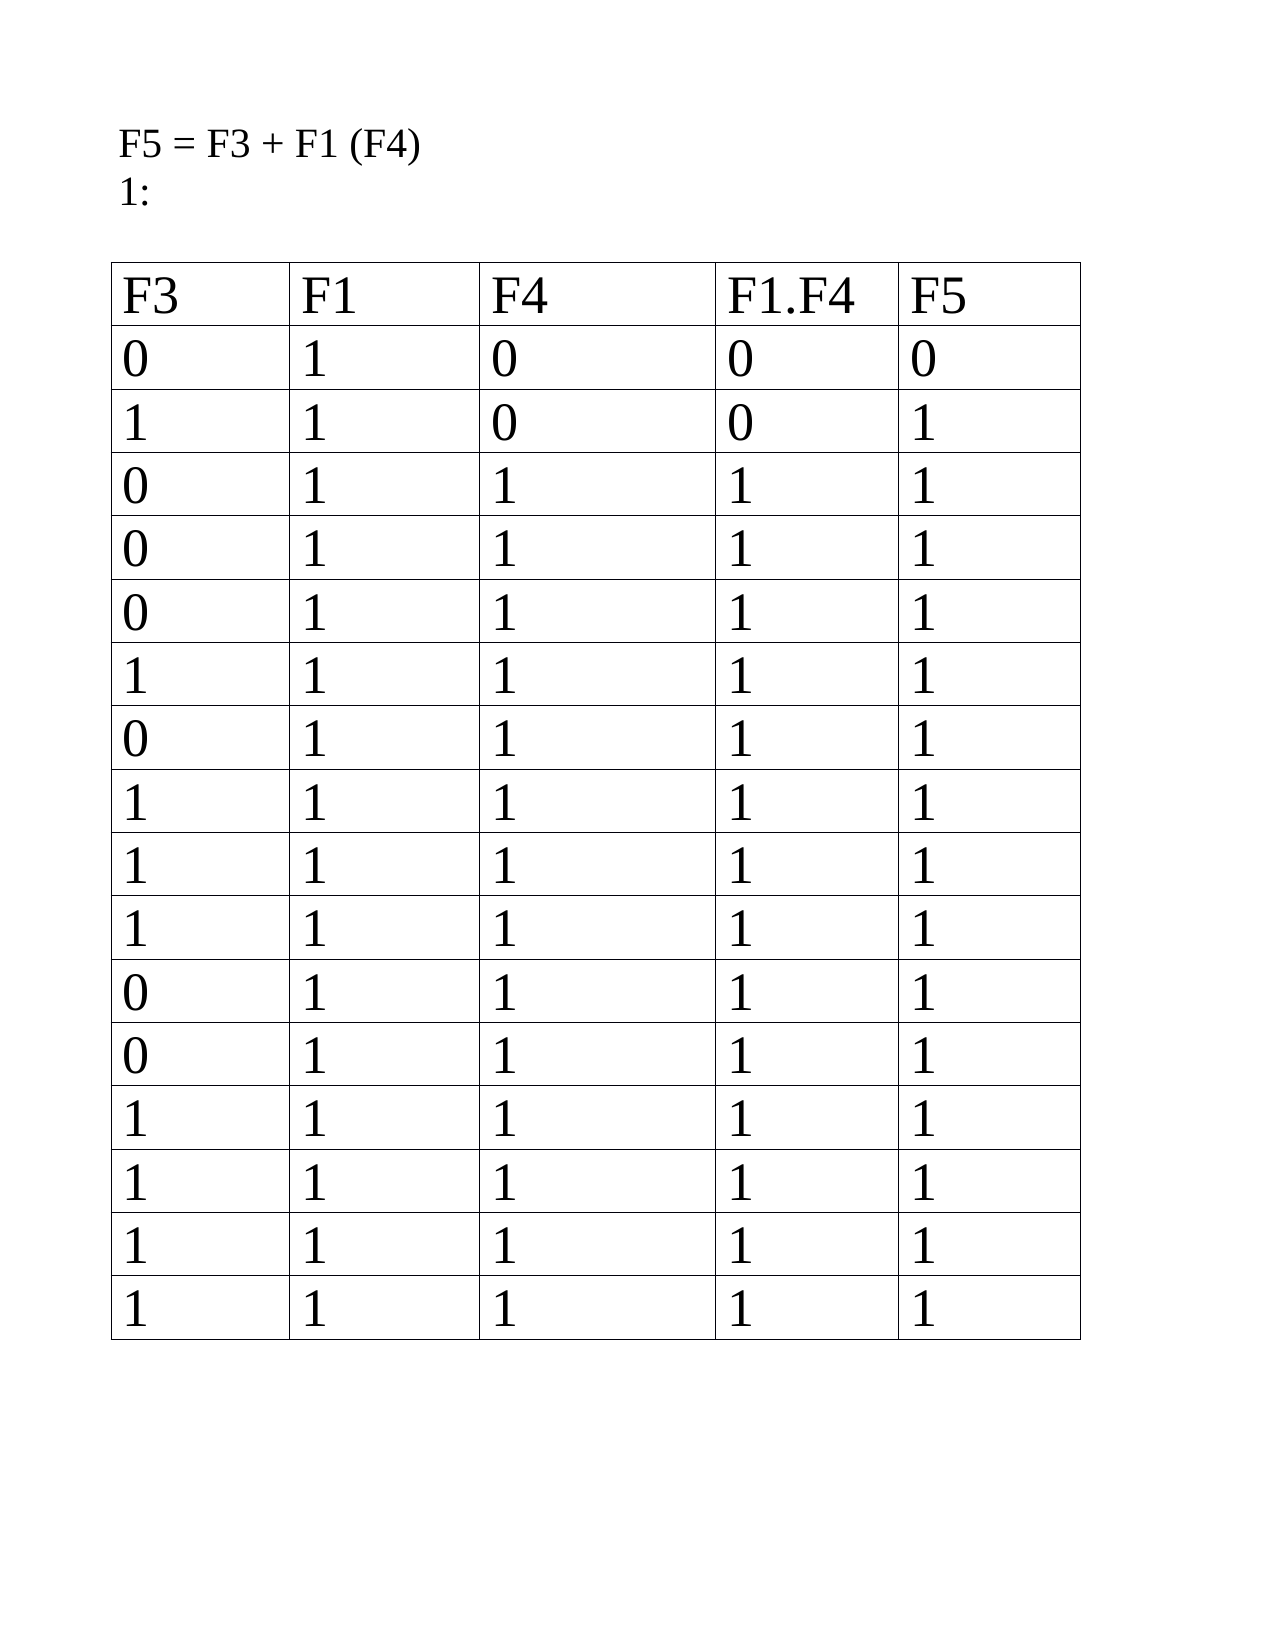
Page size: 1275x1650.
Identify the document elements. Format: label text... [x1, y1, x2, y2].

table_header F4 [480, 263, 715, 325]
table_cell 1 [480, 1023, 715, 1085]
text 1: [118, 166, 1157, 214]
table_cell 1 [480, 1086, 715, 1148]
table_cell 1 [716, 896, 898, 958]
table_cell 1 [899, 1023, 1080, 1085]
table_cell 0 [112, 706, 289, 768]
table_header F3 [112, 263, 289, 325]
table_cell 1 [899, 1086, 1080, 1148]
table_cell 1 [290, 960, 479, 1022]
table_cell 1 [899, 770, 1080, 832]
table_cell 1 [290, 1023, 479, 1085]
table_cell 1 [290, 643, 479, 705]
table_cell 1 [716, 1023, 898, 1085]
table_cell 1 [290, 1213, 479, 1275]
table_cell 1 [480, 643, 715, 705]
table_cell 0 [112, 960, 289, 1022]
table_cell 0 [480, 390, 715, 452]
table_cell 1 [290, 453, 479, 515]
table_cell 0 [112, 1023, 289, 1085]
table_cell 1 [899, 390, 1080, 452]
table_cell 1 [290, 1150, 479, 1212]
table_cell 0 [112, 516, 289, 578]
table_header F5 [899, 263, 1080, 325]
table_cell 1 [899, 580, 1080, 642]
table_cell 1 [290, 516, 479, 578]
table_cell 1 [112, 1276, 289, 1338]
table_cell 1 [716, 770, 898, 832]
table_cell 1 [480, 960, 715, 1022]
table_cell 1 [716, 1086, 898, 1148]
table_cell 1 [716, 453, 898, 515]
table_cell 1 [716, 833, 898, 895]
table_cell 1 [716, 960, 898, 1022]
table_cell 0 [112, 580, 289, 642]
table_cell 1 [290, 580, 479, 642]
table_cell 1 [112, 390, 289, 452]
table_cell 1 [716, 1150, 898, 1212]
table_cell 1 [899, 896, 1080, 958]
table_cell 1 [716, 580, 898, 642]
table_cell 1 [480, 896, 715, 958]
table_cell 1 [480, 1150, 715, 1212]
table_cell 0 [899, 326, 1080, 388]
table_cell 1 [480, 580, 715, 642]
table_cell 1 [290, 1086, 479, 1148]
table_cell 1 [899, 706, 1080, 768]
table_cell 1 [899, 833, 1080, 895]
table_cell 1 [480, 453, 715, 515]
table_cell 1 [899, 1150, 1080, 1212]
table_cell 1 [716, 516, 898, 578]
table_cell 0 [716, 390, 898, 452]
table_cell 1 [112, 896, 289, 958]
table_cell 1 [716, 1213, 898, 1275]
table_cell 1 [480, 516, 715, 578]
table_cell 1 [290, 833, 479, 895]
table_cell 1 [112, 770, 289, 832]
table_cell 1 [290, 770, 479, 832]
table_cell 1 [112, 1213, 289, 1275]
table_header F1 [290, 263, 479, 325]
table_cell 1 [480, 770, 715, 832]
table_cell 1 [290, 390, 479, 452]
table_header F1.F4 [716, 263, 898, 325]
table_cell 1 [480, 1213, 715, 1275]
table_cell 1 [480, 1276, 715, 1338]
table_cell 1 [480, 706, 715, 768]
table_cell 1 [899, 643, 1080, 705]
table_cell 1 [716, 643, 898, 705]
table_cell 1 [716, 706, 898, 768]
table_cell 1 [716, 1276, 898, 1338]
table_cell 1 [290, 896, 479, 958]
table_cell 0 [112, 453, 289, 515]
table_cell 1 [112, 643, 289, 705]
table_cell 1 [899, 1276, 1080, 1338]
table_cell 1 [899, 1213, 1080, 1275]
table_cell 1 [480, 833, 715, 895]
table_cell 1 [290, 326, 479, 388]
table_cell 1 [899, 960, 1080, 1022]
text F5 = F3 + F1 (F4) [118, 118, 1157, 166]
table_cell 1 [112, 1086, 289, 1148]
table_cell 0 [112, 326, 289, 388]
table_cell 0 [480, 326, 715, 388]
table_cell 0 [716, 326, 898, 388]
table_cell 1 [290, 706, 479, 768]
table_cell 1 [112, 833, 289, 895]
table_cell 1 [290, 1276, 479, 1338]
table_cell 1 [899, 516, 1080, 578]
table_cell 1 [899, 453, 1080, 515]
table_cell 1 [112, 1150, 289, 1212]
